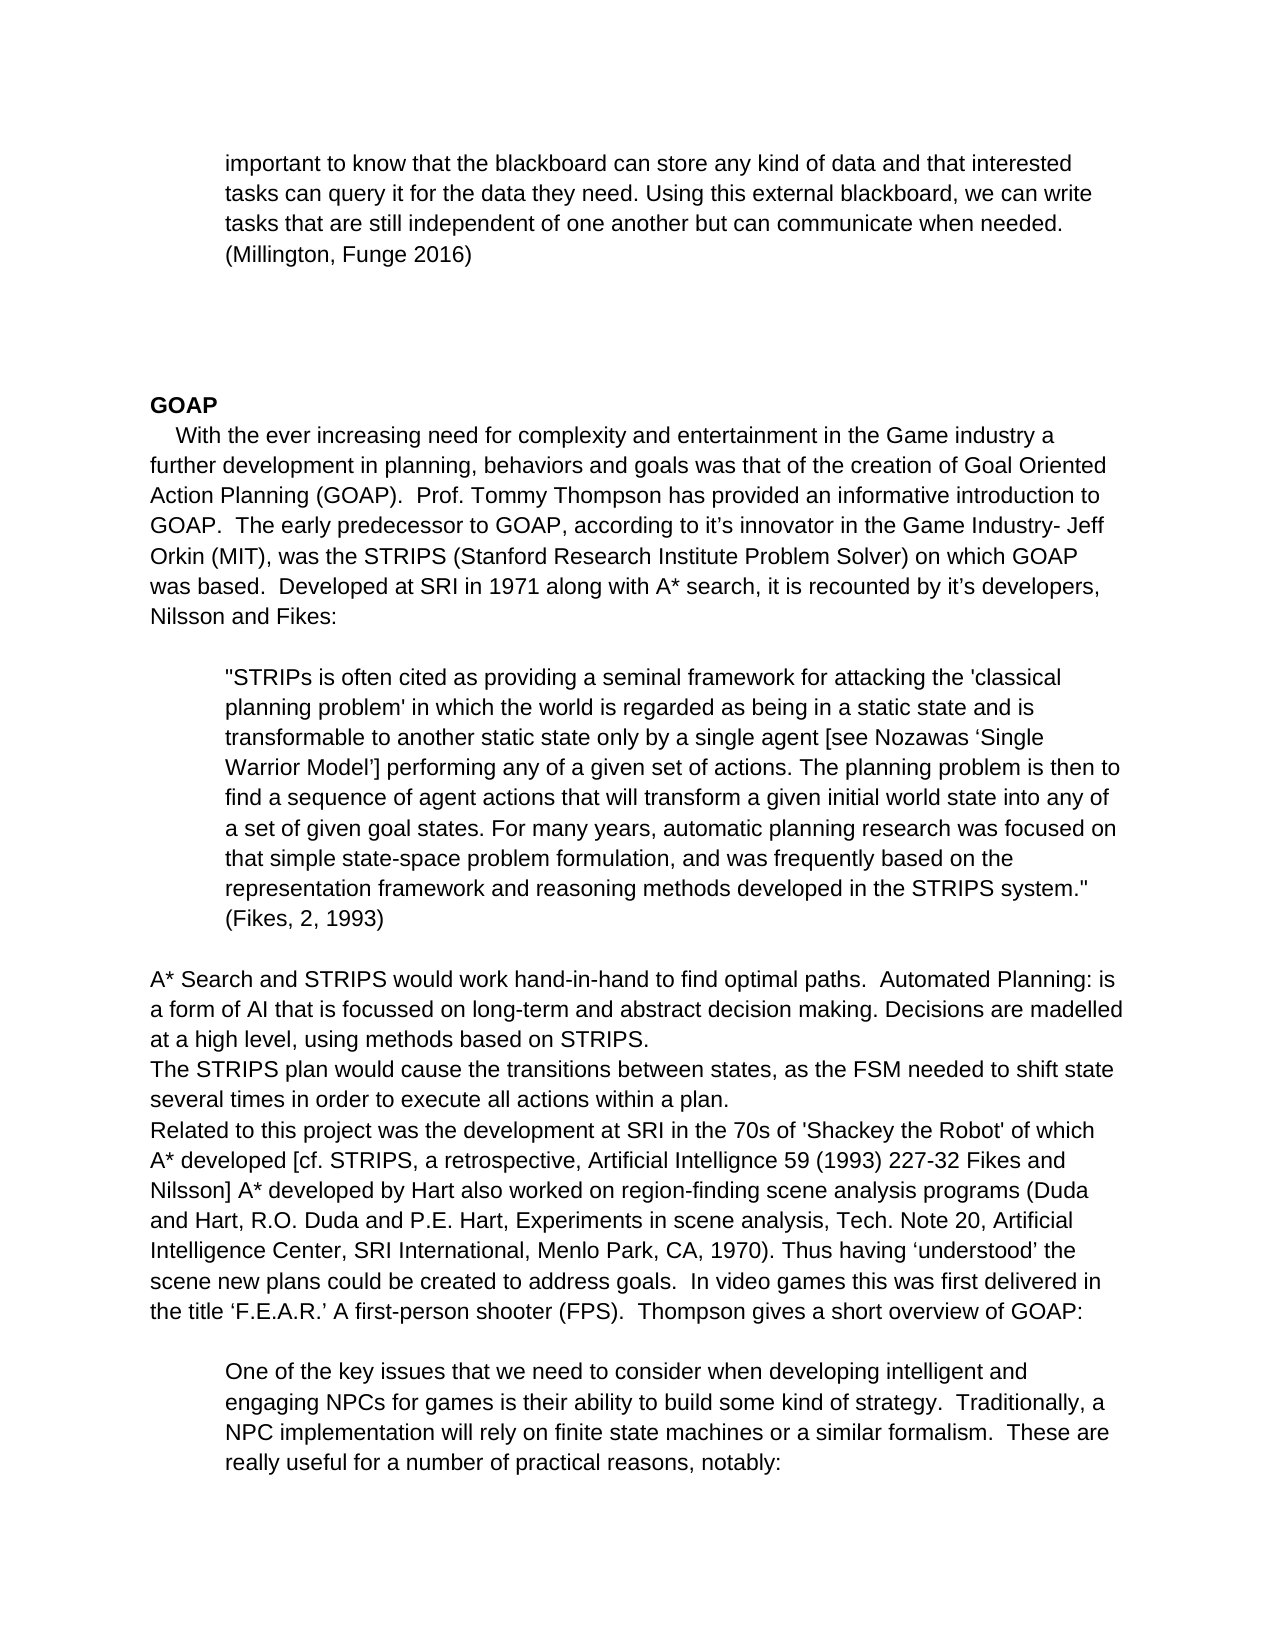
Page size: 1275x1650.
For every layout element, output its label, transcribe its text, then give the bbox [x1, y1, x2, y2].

text A* Search and STRIPS would work hand-in-hand to find optimal paths. Automated Planning: is a form of AI that is focussed on long-term and abstract decision making. Decisions are madelled at a high level, using methods based on STRIPS. The STRIPS plan would cause the transitions between states, as the FSM needed to shift state several times in order to execute all actions within a plan. Related to this project was the development at SRI in the 70s of 'Shackey the Robot' of which A* developed [cf. STRIPS, a retrospective, Artificial Intellignce 59 (1993) 227-32 Fikes and Nilsson] A* developed by Hart also worked on region-finding scene analysis programs (Duda and Hart, R.O. Duda and P.E. Hart, Experiments in scene analysis, Tech. Note 20, Artificial Intelligence Center, SRI International, Menlo Park, CA, 1970). Thus having ‘understood’ the scene new plans could be created to address goals. In video games this was first delivered in the title ‘F.E.A.R.’ A first-person shooter (FPS). Thompson gives a short overview of GOAP: [150, 966, 1125, 1324]
text "STRIPs is often cited as providing a seminal framework for attacking the 'classical planning problem' in which the world is regarded as being in a static state and is transformable to another static state only by a single agent [see Nozawas ‘Single Warrior Model’] performing any of a given set of actions. The planning problem is then to find a sequence of agent actions that will transform a given initial world state into any of a set of given goal states. For many years, automatic planning research was focused on that simple state-space problem formulation, and was frequently based on the representation framework and reasoning methods developed in the STRIPS system." (Fikes, 2, 1993) [225, 663, 1125, 932]
text important to know that the blackboard can store any kind of data and that interested tasks can query it for the data they need. Using this external blackboard, we can write tasks that are still independent of one another but can communicate when needed. (Millington, Funge 2016) [225, 150, 1125, 327]
text One of the key issues that we need to consider when developing intelligent and engaging NPCs for games is their ability to build some kind of strategy. Traditionally, a NPC implementation will rely on finite state machines or a similar formalism. These are really useful for a number of practical reasons, notably: [225, 1358, 1125, 1475]
text GOAP [150, 392, 1125, 418]
text With the ever increasing need for complexity and entertainment in the Game industry a further development in planning, behaviors and goals was that of the creation of Goal Oriented Action Planning (GOAP). Prof. Tommy Thompson has provided an informative introduction to GOAP. The early predecessor to GOAP, according to it’s innovator in the Game Industry- Jeff Orkin (MIT), was the STRIPS (Stanford Research Institute Problem Solver) on which GOAP was based. Developed at SRI in 1971 along with A* search, it is recounted by it’s developers, Nilsson and Fikes: [150, 422, 1125, 629]
